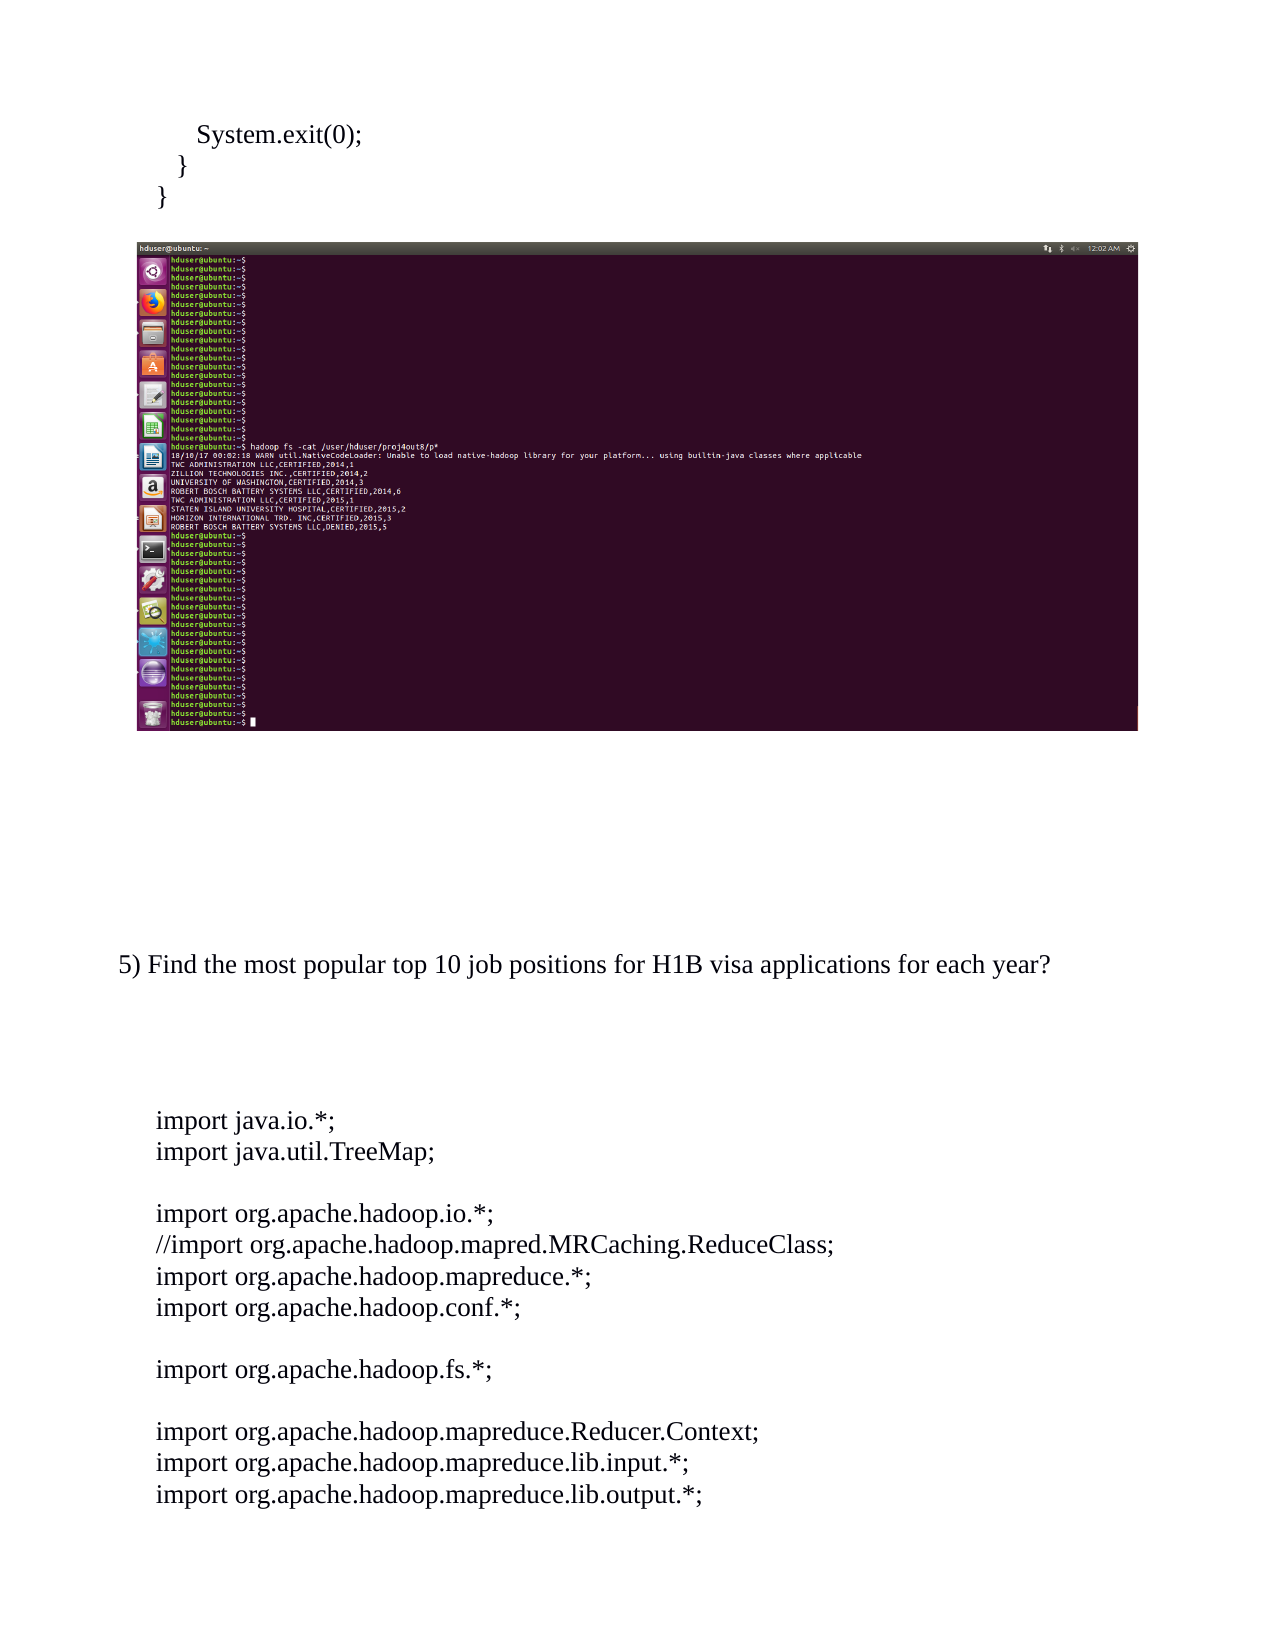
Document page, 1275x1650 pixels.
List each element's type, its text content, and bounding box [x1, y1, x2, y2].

text import java.util.TreeMap; [156, 1135, 1157, 1166]
text import org.apache.hadoop.mapreduce.lib.output.*; [156, 1478, 1157, 1509]
text import org.apache.hadoop.mapreduce.*; [156, 1260, 1157, 1291]
text import org.apache.hadoop.conf.*; [156, 1291, 1157, 1322]
text import java.io.*; [156, 1104, 1157, 1135]
text import org.apache.hadoop.fs.*; [156, 1353, 1157, 1384]
text System.exit(0); [156, 118, 1157, 149]
text import org.apache.hadoop.mapreduce.Reducer.Context; [156, 1415, 1157, 1447]
text } [156, 180, 1157, 212]
text import org.apache.hadoop.io.*; [156, 1197, 1157, 1228]
picture [136, 242, 1139, 731]
text 5) Find the most popular top 10 job positions for H1B visa applications for each year? [118, 948, 1157, 979]
text } [156, 149, 1157, 180]
text import org.apache.hadoop.mapreduce.lib.input.*; [156, 1447, 1157, 1478]
text //import org.apache.hadoop.mapred.MRCaching.ReduceClass; [156, 1228, 1157, 1260]
